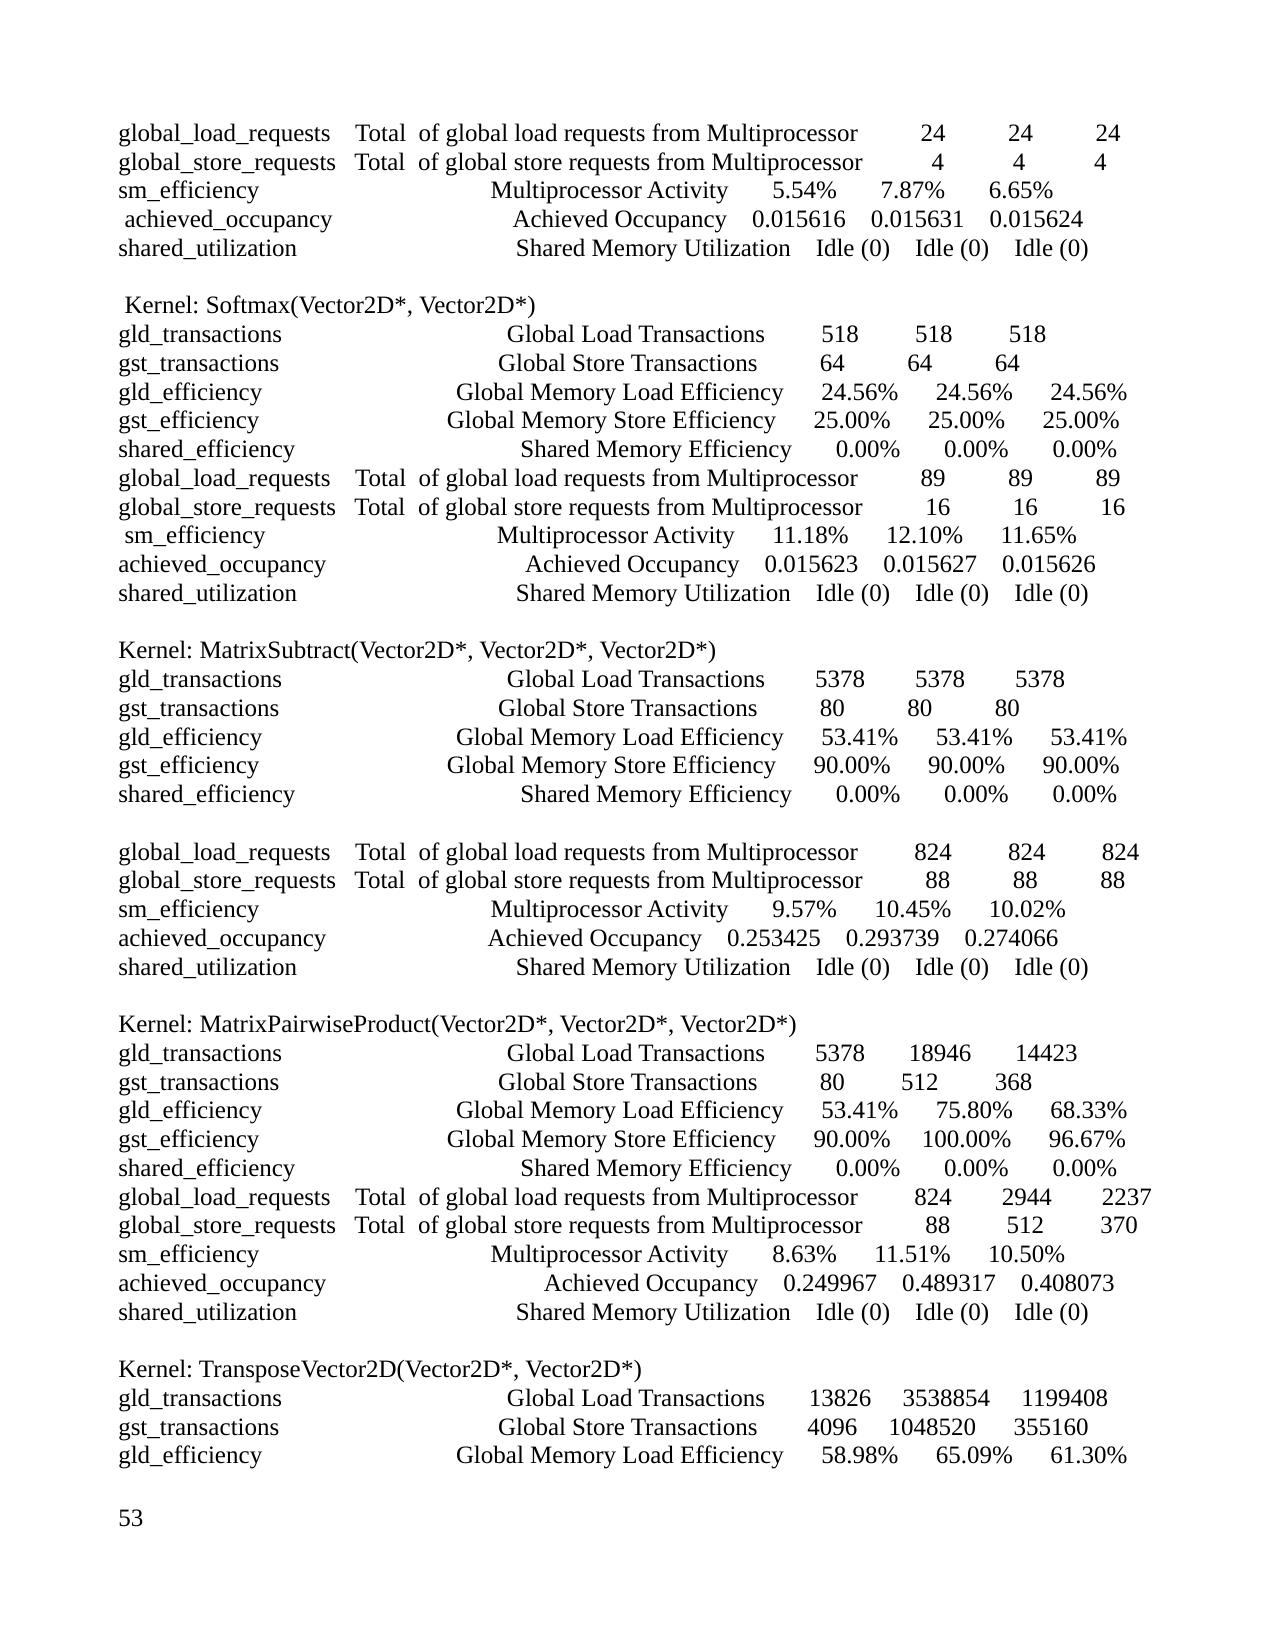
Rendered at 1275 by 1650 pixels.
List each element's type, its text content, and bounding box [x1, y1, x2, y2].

text sm_efficiency Multiprocessor Activity 9.57% 10.45% 10.02% [118, 894, 1157, 923]
text gst_transactions Global Store Transactions 4096 1048520 355160 [118, 1412, 1157, 1441]
text gld_efficiency Global Memory Load Efficiency 24.56% 24.56% 24.56% [118, 377, 1157, 406]
text Kernel: TransposeVector2D(Vector2D*, Vector2D*) [118, 1354, 1157, 1383]
text global_load_requests Total of global load requests from Multiprocessor 89 89 89 [118, 463, 1157, 492]
text gld_transactions Global Load Transactions 13826 3538854 1199408 [118, 1383, 1157, 1412]
text gst_transactions Global Store Transactions 80 80 80 [118, 693, 1157, 722]
text global_store_requests Total of global store requests from Multiprocessor 88 512 370 [118, 1211, 1157, 1239]
text gst_efficiency Global Memory Store Efficiency 90.00% 100.00% 96.67% [118, 1124, 1157, 1153]
text shared_efficiency Shared Memory Efficiency 0.00% 0.00% 0.00% [118, 434, 1157, 463]
text global_store_requests Total of global store requests from Multiprocessor 4 4 4 [118, 147, 1157, 176]
text gld_transactions Global Load Transactions 5378 18946 14423 [118, 1038, 1157, 1067]
text global_load_requests Total of global load requests from Multiprocessor 824 2944 2237 [118, 1182, 1157, 1211]
text sm_efficiency Multiprocessor Activity 8.63% 11.51% 10.50% [118, 1239, 1157, 1268]
text Kernel: MatrixSubtract(Vector2D*, Vector2D*, Vector2D*) [118, 636, 1157, 664]
text gst_transactions Global Store Transactions 64 64 64 [118, 348, 1157, 377]
text achieved_occupancy Achieved Occupancy 0.015616 0.015631 0.015624 [118, 204, 1157, 233]
text shared_utilization Shared Memory Utilization Idle (0) Idle (0) Idle (0) [118, 578, 1157, 607]
text shared_utilization Shared Memory Utilization Idle (0) Idle (0) Idle (0) [118, 952, 1157, 981]
text Kernel: Softmax(Vector2D*, Vector2D*) [118, 291, 1157, 319]
text global_load_requests Total of global load requests from Multiprocessor 24 24 24 [118, 118, 1157, 147]
text gld_transactions Global Load Transactions 5378 5378 5378 [118, 664, 1157, 693]
text shared_utilization Shared Memory Utilization Idle (0) Idle (0) Idle (0) [118, 1297, 1157, 1326]
text sm_efficiency Multiprocessor Activity 5.54% 7.87% 6.65% [118, 176, 1157, 204]
text gld_transactions Global Load Transactions 518 518 518 [118, 319, 1157, 348]
text achieved_occupancy Achieved Occupancy 0.253425 0.293739 0.274066 [118, 923, 1157, 952]
text gld_efficiency Global Memory Load Efficiency 53.41% 53.41% 53.41% [118, 722, 1157, 751]
text shared_efficiency Shared Memory Efficiency 0.00% 0.00% 0.00% [118, 1153, 1157, 1182]
text gld_efficiency Global Memory Load Efficiency 53.41% 75.80% 68.33% [118, 1096, 1157, 1124]
text shared_efficiency Shared Memory Efficiency 0.00% 0.00% 0.00% [118, 779, 1157, 808]
text global_store_requests Total of global store requests from Multiprocessor 88 88 88 [118, 866, 1157, 894]
text gst_efficiency Global Memory Store Efficiency 90.00% 90.00% 90.00% [118, 751, 1157, 779]
text shared_utilization Shared Memory Utilization Idle (0) Idle (0) Idle (0) [118, 233, 1157, 262]
text achieved_occupancy Achieved Occupancy 0.015623 0.015627 0.015626 [118, 549, 1157, 578]
text global_store_requests Total of global store requests from Multiprocessor 16 16 16 [118, 492, 1157, 521]
text sm_efficiency Multiprocessor Activity 11.18% 12.10% 11.65% [118, 521, 1157, 549]
text gld_efficiency Global Memory Load Efficiency 58.98% 65.09% 61.30% [118, 1441, 1157, 1469]
text global_load_requests Total of global load requests from Multiprocessor 824 824 824 [118, 837, 1157, 866]
text Kernel: MatrixPairwiseProduct(Vector2D*, Vector2D*, Vector2D*) [118, 1009, 1157, 1038]
text gst_efficiency Global Memory Store Efficiency 25.00% 25.00% 25.00% [118, 406, 1157, 434]
text gst_transactions Global Store Transactions 80 512 368 [118, 1067, 1157, 1096]
text achieved_occupancy Achieved Occupancy 0.249967 0.489317 0.408073 [118, 1268, 1157, 1297]
